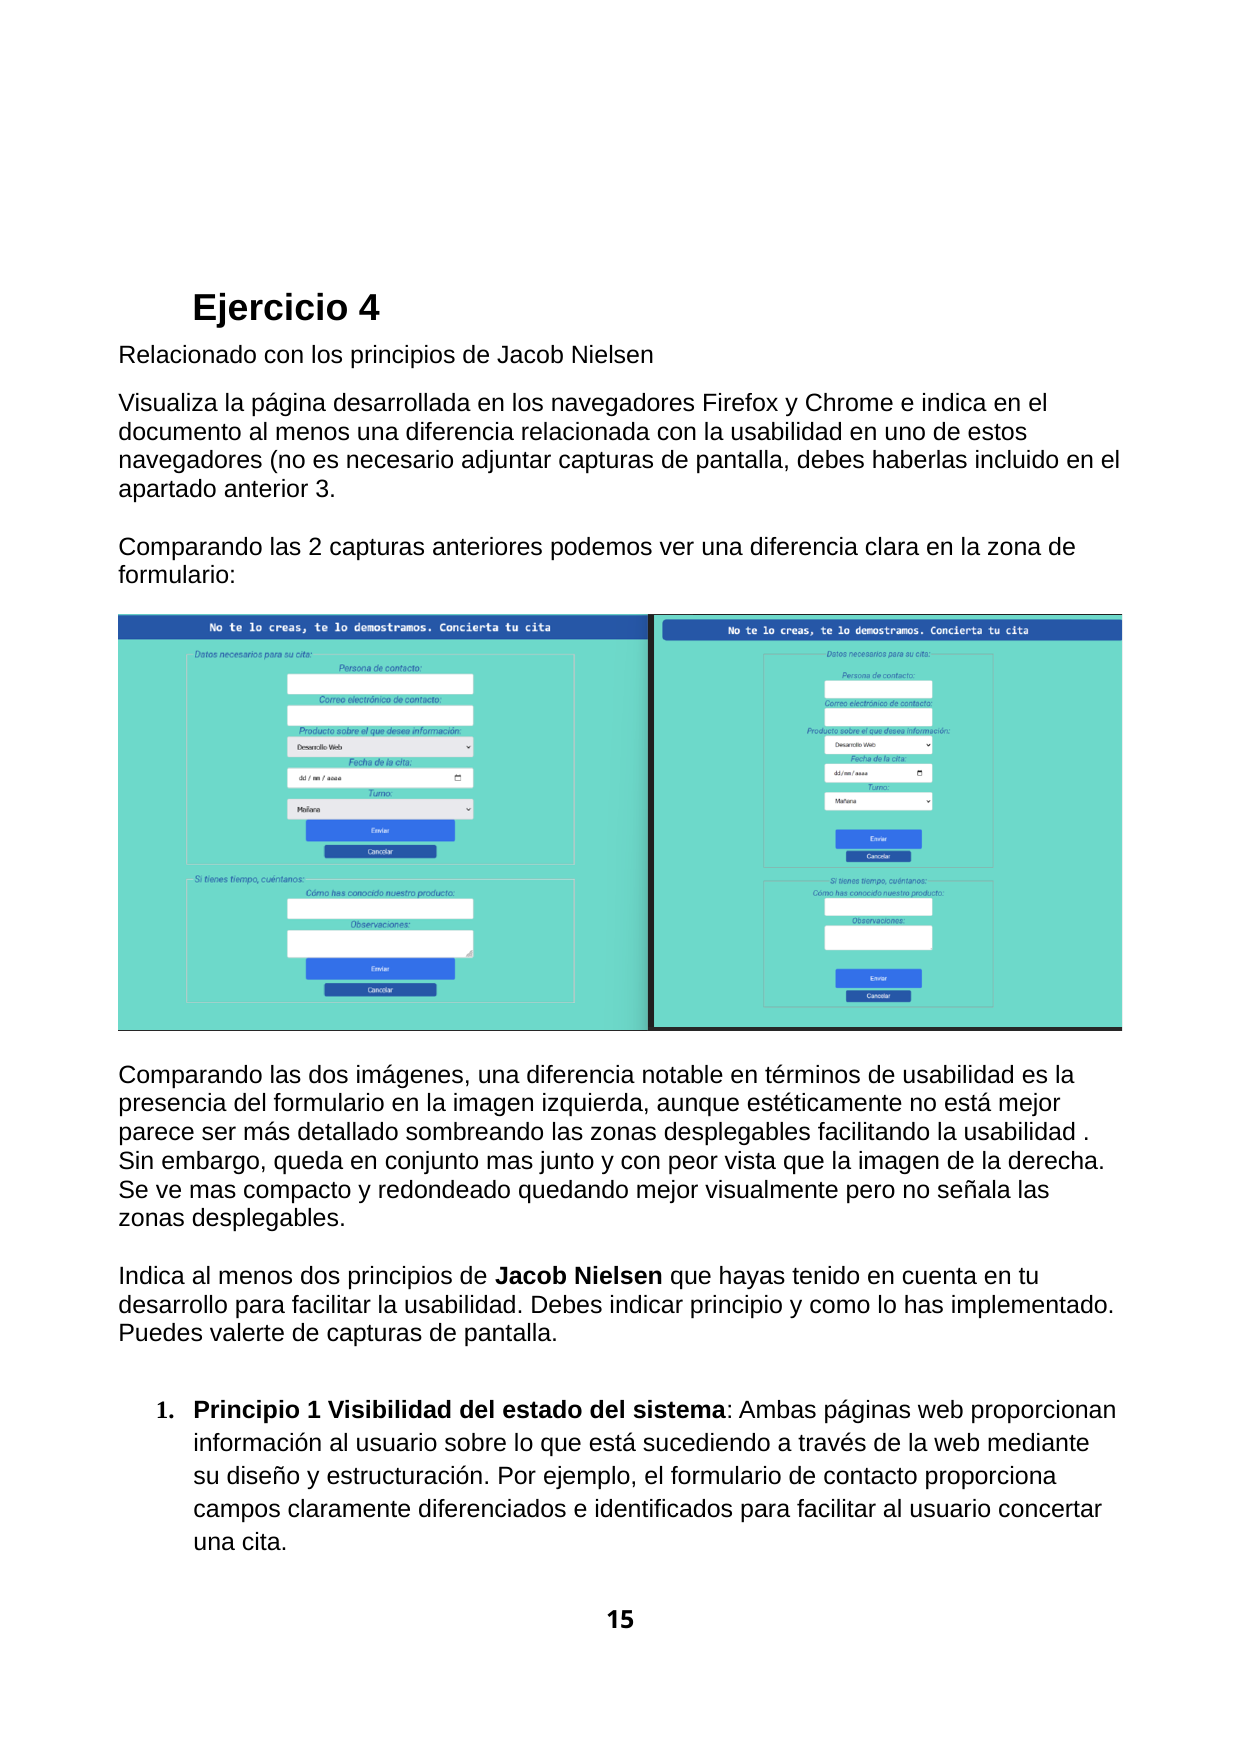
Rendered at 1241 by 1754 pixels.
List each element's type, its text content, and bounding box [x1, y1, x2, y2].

text Visualiza la página desarrollada en los navegadores Firefox y Chrome e indica en el documento al menos una diferencia relacionada con la usabilidad en uno de estos navegadores (no es necesario adjuntar capturas de pantalla, debes haberlas incluido en el apartado anterior 3. [118, 388, 1122, 503]
list Principio 1 Visibilidad del estado del sistema: Ambas páginas web proporcionan información al usuario sobre lo que está sucediendo a través de la web mediante su diseño y estructuración. Por ejemplo, el formulario de contacto proporciona campos claramente diferenciados e identificados para facilitar al usuario concertar una cita. [156, 1395, 1122, 1556]
text Relacionado con los principios de Jacob Nielsen [118, 340, 1122, 369]
picture [118, 614, 1123, 1031]
text Comparando las 2 capturas anteriores podemos ver una diferencia clara en la zona de formulario: [118, 532, 1122, 614]
subtitle Ejercicio 4 [118, 285, 1122, 328]
text Comparando las dos imágenes, una diferencia notable en términos de usabilidad es la presencia del formulario en la imagen izquierda, aunque estéticamente no está mejor parece ser más detallado sombreando las zonas desplegables facilitando la usabilidad . Sin embargo, queda en conjunto mas junto y con peor vista que la imagen de la derecha. Se ve mas compacto y redondeado quedando mejor visualmente pero no señala las zonas desplegables. [118, 1031, 1122, 1232]
text Indica al menos dos principios de Jacob Nielsen que hayas tenido en cuenta en tu desarrollo para facilitar la usabilidad. Debes indicar principio y como lo has implementado. Puedes valerte de capturas de pantalla. [118, 1261, 1122, 1347]
